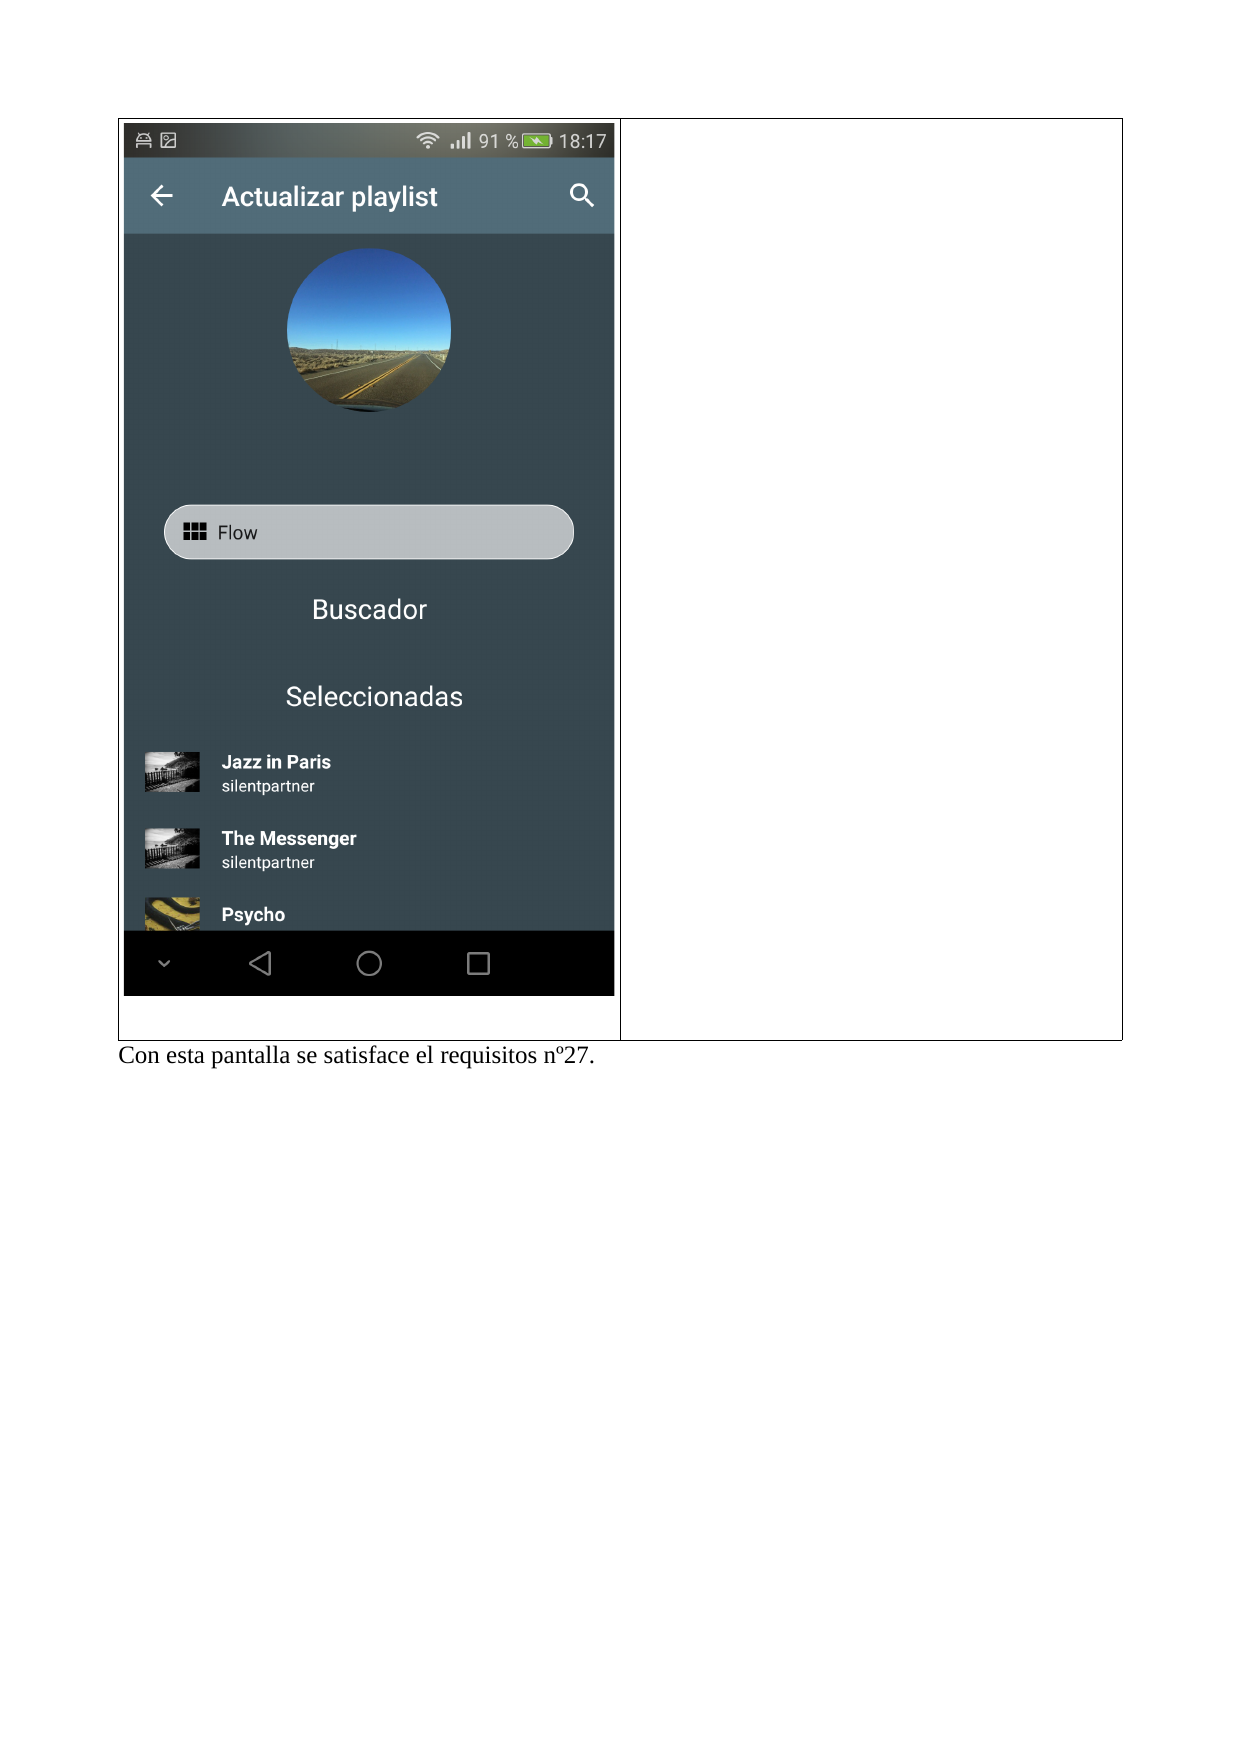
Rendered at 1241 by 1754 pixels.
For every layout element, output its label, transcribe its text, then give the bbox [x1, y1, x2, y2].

table_header [621, 119, 1122, 1040]
text Con esta pantalla se satisface el requisitos nº27. [118, 1041, 1122, 1069]
picture [123, 123, 615, 996]
table_header [119, 119, 620, 1040]
